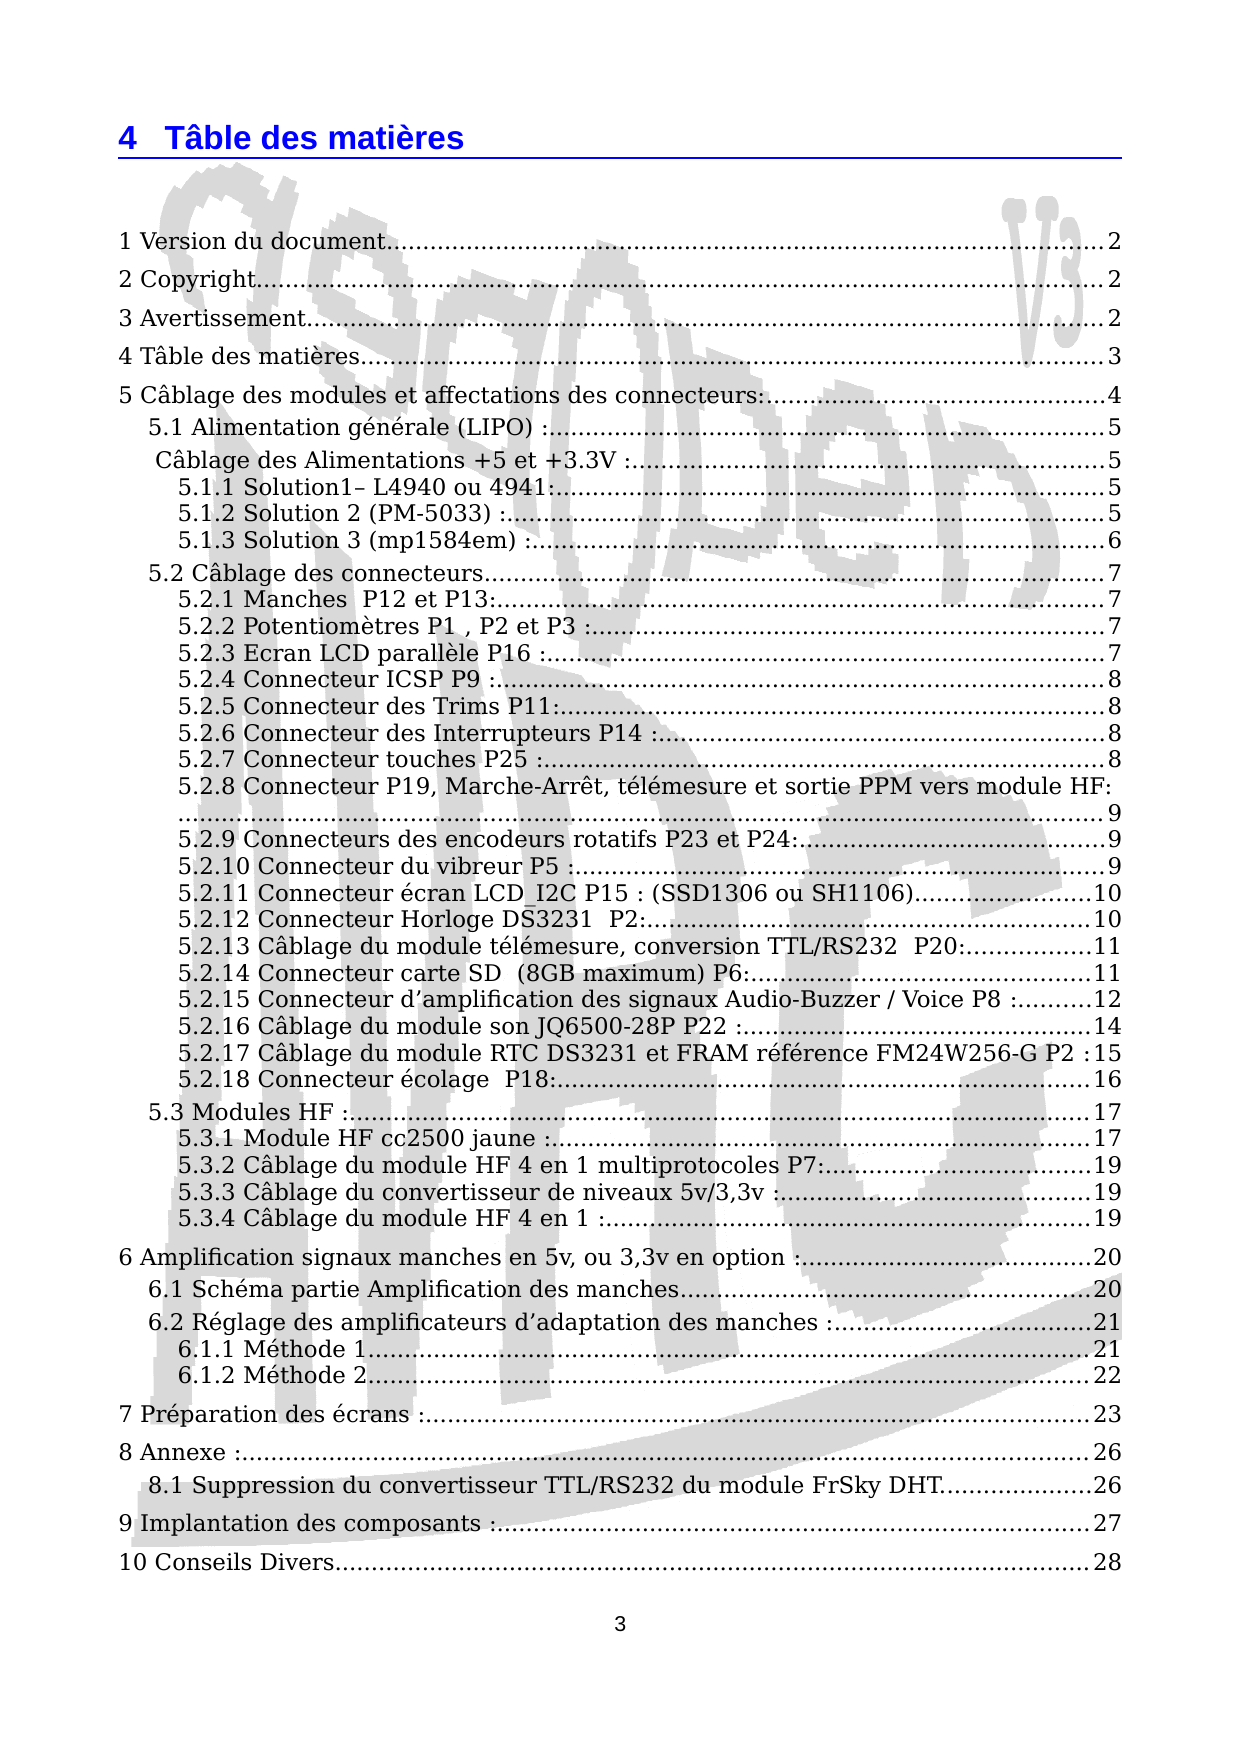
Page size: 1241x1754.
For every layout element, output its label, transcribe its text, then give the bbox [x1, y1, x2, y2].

text 1 Version du document 2 [118, 228, 1122, 255]
text 5.3 Modules HF : 17 [148, 1099, 1122, 1126]
text 5.2.12 Connecteur Horloge DS3231 P2: 10 [177, 906, 1122, 933]
text 7 Préparation des écrans : 23 [118, 1401, 1122, 1428]
text 8.1 Suppression du convertisseur TTL/RS232 du module FrSky DHT. 26 [148, 1472, 1122, 1499]
text 5.3.1 Module HF cc2500 jaune : 17 [177, 1126, 1122, 1152]
text 5.2.3 Ecran LCD parallèle P16 : 7 [177, 640, 1122, 666]
text 5.2.6 Connecteur des Interrupteurs P14 : 8 [177, 720, 1122, 746]
text 6.1 Schéma partie Amplification des manches 20 [148, 1277, 1122, 1303]
text 6.2 Réglage des amplificateurs d’adaptation des manches : 21 [148, 1309, 1122, 1336]
text 5.2 Câblage des connecteurs 7 [148, 560, 1122, 586]
text 5.2.5 Connecteur des Trims P11: 8 [177, 693, 1122, 720]
text 3 Avertissement 2 [118, 305, 1122, 332]
text 5.2.2 Potentiomètres P1 , P2 et P3 : 7 [177, 613, 1122, 640]
text 5.2.4 Connecteur ICSP P9 : 8 [177, 666, 1122, 693]
text 5.2.9 Connecteurs des encodeurs rotatifs P23 et P24: 9 [177, 826, 1122, 853]
text 4 Tâble des matières 3 [118, 343, 1122, 370]
text 5.2.11 Connecteur écran LCD_I2C P15 : (SSD1306 ou SH1106) 10 [177, 880, 1122, 906]
text 5.3.3 Câblage du convertisseur de niveaux 5v/3,3v : 19 [177, 1179, 1122, 1206]
text 9 Implantation des composants : 27 [118, 1511, 1122, 1537]
text 5.1.2 Solution 2 (PM-5033) : 5 [177, 500, 1122, 527]
text 5.2.1 Manches P12 et P13: 7 [177, 586, 1122, 613]
text 5.2.8 Connecteur P19, Marche-Arrêt, télémesure et sortie PPM vers module HF: 9 [177, 773, 1122, 826]
text 2 Copyright 2 [118, 267, 1122, 293]
text 10 Conseils Divers 28 [118, 1549, 1122, 1576]
text 5.3.4 Câblage du module HF 4 en 1 : 19 [177, 1206, 1122, 1232]
text 5.1.3 Solution 3 (mp1584em) : 6 [177, 527, 1122, 554]
text 5.2.16 Câblage du module son JQ6500-28P P22 : 14 [177, 1013, 1122, 1040]
text 5.2.17 Câblage du module RTC DS3231 et FRAM référence FM24W256-G P2 : 15 [177, 1040, 1122, 1066]
text 5.2.18 Connecteur écolage P18: 16 [177, 1066, 1122, 1093]
text 5 Câblage des modules et affectations des connecteurs: 4 [118, 382, 1122, 408]
text Câblage des Alimentations +5 et +3.3V : 5 [148, 447, 1122, 474]
text 5.2.14 Connecteur carte SD (8GB maximum) P6: 11 [177, 960, 1122, 986]
text 6 Amplification signaux manches en 5v, ou 3,3v en option : 20 [118, 1244, 1122, 1271]
text 5.1.1 Solution1– L4940 ou 4941: 5 [177, 474, 1122, 500]
subtitle 4 Tâble des matières [118, 118, 1122, 157]
text 6.1.1 Méthode 1 21 [177, 1336, 1122, 1363]
text 5.2.13 Câblage du module télémesure, conversion TTL/RS232 P20: 11 [177, 933, 1122, 960]
text 5.3.2 Câblage du module HF 4 en 1 multiprotocoles P7: 19 [177, 1152, 1122, 1179]
text 5.2.7 Connecteur touches P25 : 8 [177, 746, 1122, 773]
text 5.2.15 Connecteur d’amplification des signaux Audio-Buzzer / Voice P8 : 12 [177, 986, 1122, 1013]
text 6.1.2 Méthode 2 22 [177, 1363, 1122, 1389]
text 5.2.10 Connecteur du vibreur P5 : 9 [177, 853, 1122, 880]
text 5.1 Alimentation générale (LIPO) : 5 [148, 414, 1122, 441]
text 8 Annexe : 26 [118, 1439, 1122, 1466]
